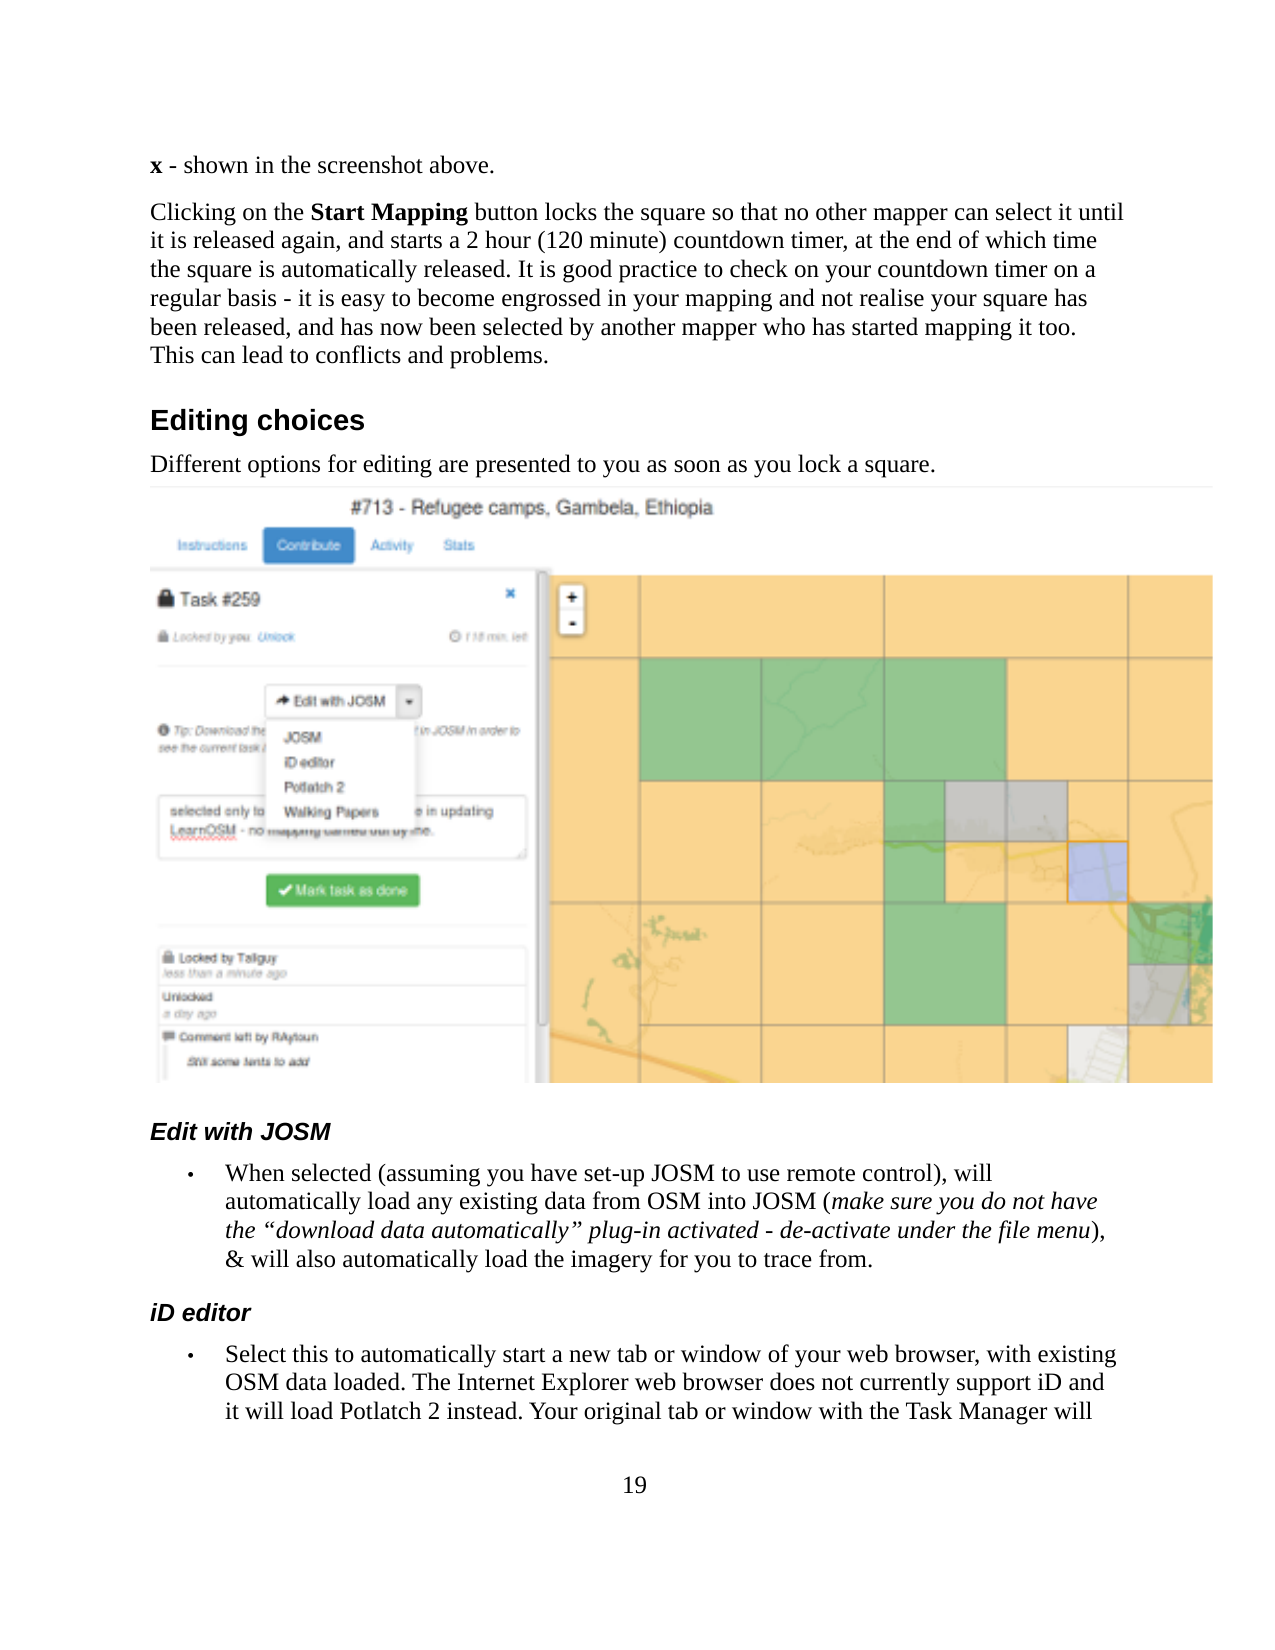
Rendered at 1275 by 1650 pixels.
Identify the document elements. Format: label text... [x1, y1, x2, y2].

subtitle Edit with JOSM [150, 1117, 1125, 1145]
text Different options for editing are presented to you as soon as you lock a square. [150, 449, 1125, 478]
list When selected (assuming you have set-up JOSM to use remote control), will automatically load any existing data from OSM into JOSM (make sure you do not have the “download data automatically” plug-in activated - de-activate under the file menu), & will also automatically load the imagery for you to trace from. [187, 1158, 1125, 1273]
text Clicking on the Start Mapping button locks the square so that no other mapper can select it until it is released again, and starts a 2 hour (120 minute) countdown timer, at the end of which time the square is automatically released. It is good practice to check on your countdown timer on a regular basis - it is easy to become engrossed in your mapping and not realise your square has been released, and has now been selected by another mapper who has started mapping it too. This can lead to conflicts and problems. [150, 197, 1125, 369]
subtitle Editing choices [150, 403, 1125, 437]
list Select this to automatically start a new tab or window of your web browser, with existing OSM data loaded. The Internet Explorer web browser does not currently support iD and it will load Potlatch 2 instead. Your original tab or window with the Task Manager will [187, 1339, 1125, 1425]
subtitle iD editor [150, 1298, 1125, 1326]
text - x - shown in the screenshot above. [150, 150, 1125, 179]
picture [150, 486, 1213, 1083]
